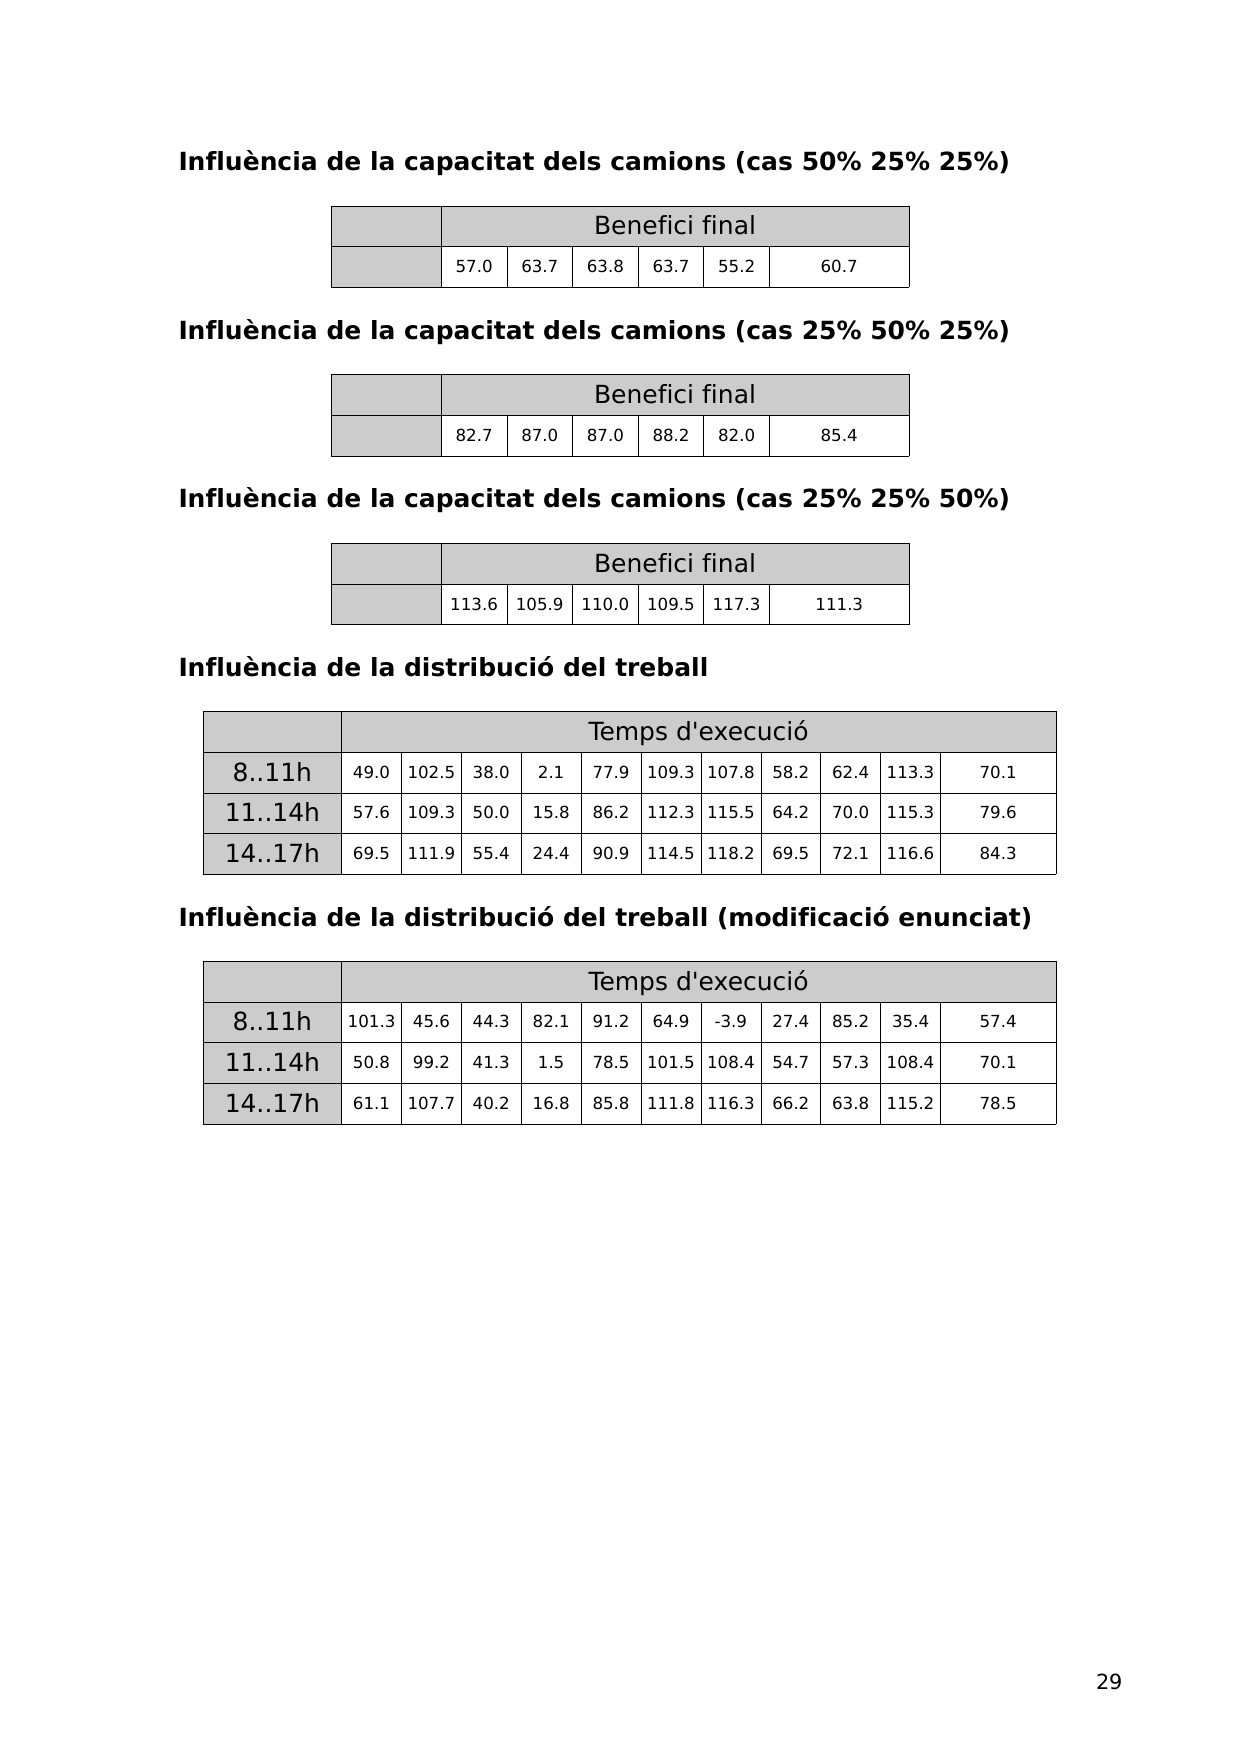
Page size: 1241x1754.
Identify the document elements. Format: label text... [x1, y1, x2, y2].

table_cell [332, 585, 441, 624]
table_cell 40.2 [462, 1084, 521, 1124]
table_cell 14..17h [204, 1084, 341, 1124]
table_cell 85.4 [770, 416, 909, 456]
table_cell 50.0 [462, 794, 521, 833]
text Influència de la distribució del treball [118, 653, 1122, 682]
table_cell 70.0 [821, 794, 880, 833]
table_cell 60.7 [770, 247, 909, 287]
table_cell 113.3 [881, 753, 940, 793]
table_cell 57.3 [821, 1043, 880, 1083]
table_cell 111.8 [642, 1084, 701, 1124]
table_cell 82.1 [522, 1003, 581, 1042]
table_cell 115.3 [881, 794, 940, 833]
table_cell 64.9 [642, 1003, 701, 1042]
table_header [332, 544, 441, 584]
table_cell 63.8 [573, 247, 638, 287]
table_cell 101.3 [342, 1003, 401, 1042]
table_cell 109.3 [642, 753, 701, 793]
table_cell 107.8 [702, 753, 761, 793]
table_cell 115.2 [881, 1084, 940, 1124]
table_header [332, 375, 441, 415]
table_cell 58.2 [762, 753, 820, 793]
table_cell 85.2 [821, 1003, 880, 1042]
table_cell 115.5 [702, 794, 761, 833]
table_cell 108.4 [702, 1043, 761, 1083]
text Influència de la capacitat dels camions (cas 25% 25% 50%) [118, 484, 1122, 514]
table_cell 82.7 [442, 416, 507, 456]
table_cell 2.1 [522, 753, 581, 793]
table_cell 62.4 [821, 753, 880, 793]
table_header Benefici final [442, 207, 909, 246]
table_cell 109.3 [402, 794, 461, 833]
table_cell 11..14h [204, 1043, 341, 1083]
table_cell 105.9 [508, 585, 572, 624]
table_cell 79.6 [941, 794, 1056, 833]
table_cell 107.7 [402, 1084, 461, 1124]
table_cell 117.3 [704, 585, 769, 624]
table_header Benefici final [442, 544, 909, 584]
table_cell 78.5 [582, 1043, 641, 1083]
table_cell 27.4 [762, 1003, 820, 1042]
table_header Benefici final [442, 375, 909, 415]
table_header [332, 207, 441, 246]
table_cell 77.9 [582, 753, 641, 793]
table_cell [332, 247, 441, 287]
table_cell 91.2 [582, 1003, 641, 1042]
table_cell 1.5 [522, 1043, 581, 1083]
table_cell 45.6 [402, 1003, 461, 1042]
table_cell 44.3 [462, 1003, 521, 1042]
table_header Temps d'execució [342, 712, 1056, 752]
table_cell 70.1 [941, 753, 1056, 793]
table_cell 111.3 [770, 585, 909, 624]
table_cell 49.0 [342, 753, 401, 793]
table_cell 72.1 [821, 834, 880, 874]
text Influència de la distribució del treball (modificació enunciat) [118, 903, 1122, 932]
table_cell 109.5 [639, 585, 703, 624]
table_cell 108.4 [881, 1043, 940, 1083]
table_cell 99.2 [402, 1043, 461, 1083]
table_cell [332, 416, 441, 456]
table_cell 61.1 [342, 1084, 401, 1124]
table_cell 69.5 [342, 834, 401, 874]
table_cell 114.5 [642, 834, 701, 874]
table_header Temps d'execució [342, 962, 1056, 1002]
table_cell 101.5 [642, 1043, 701, 1083]
table_cell 88.2 [639, 416, 703, 456]
table_header [204, 712, 341, 752]
table_cell 57.0 [442, 247, 507, 287]
table_cell 116.3 [702, 1084, 761, 1124]
table_cell 110.0 [573, 585, 638, 624]
table_header [204, 962, 341, 1002]
table_cell 55.2 [704, 247, 769, 287]
text Influència de la capacitat dels camions (cas 50% 25% 25%) [118, 147, 1122, 176]
table_cell 86.2 [582, 794, 641, 833]
table_cell 87.0 [508, 416, 572, 456]
text Influència de la capacitat dels camions (cas 25% 50% 25%) [118, 316, 1122, 345]
table_cell -3.9 [702, 1003, 761, 1042]
table_cell 111.9 [402, 834, 461, 874]
table_cell 16.8 [522, 1084, 581, 1124]
table_cell 87.0 [573, 416, 638, 456]
table_cell 63.8 [821, 1084, 880, 1124]
table_cell 82.0 [704, 416, 769, 456]
table_cell 118.2 [702, 834, 761, 874]
table_cell 63.7 [508, 247, 572, 287]
table_cell 78.5 [941, 1084, 1056, 1124]
table_cell 57.6 [342, 794, 401, 833]
table_cell 15.8 [522, 794, 581, 833]
table_cell 102.5 [402, 753, 461, 793]
table_cell 85.8 [582, 1084, 641, 1124]
table_cell 35.4 [881, 1003, 940, 1042]
table_cell 70.1 [941, 1043, 1056, 1083]
table_cell 55.4 [462, 834, 521, 874]
table_cell 84.3 [941, 834, 1056, 874]
table_cell 38.0 [462, 753, 521, 793]
table_cell 8..11h [204, 1003, 341, 1042]
table_cell 11..14h [204, 794, 341, 833]
table_cell 90.9 [582, 834, 641, 874]
table_cell 113.6 [442, 585, 507, 624]
table_cell 66.2 [762, 1084, 820, 1124]
table_cell 64.2 [762, 794, 820, 833]
table_cell 8..11h [204, 753, 341, 793]
table_cell 54.7 [762, 1043, 820, 1083]
table_cell 63.7 [639, 247, 703, 287]
table_cell 116.6 [881, 834, 940, 874]
table_cell 57.4 [941, 1003, 1056, 1042]
table_cell 41.3 [462, 1043, 521, 1083]
table_cell 14..17h [204, 834, 341, 874]
table_cell 24.4 [522, 834, 581, 874]
table_cell 69.5 [762, 834, 820, 874]
table_cell 50.8 [342, 1043, 401, 1083]
table_cell 112.3 [642, 794, 701, 833]
